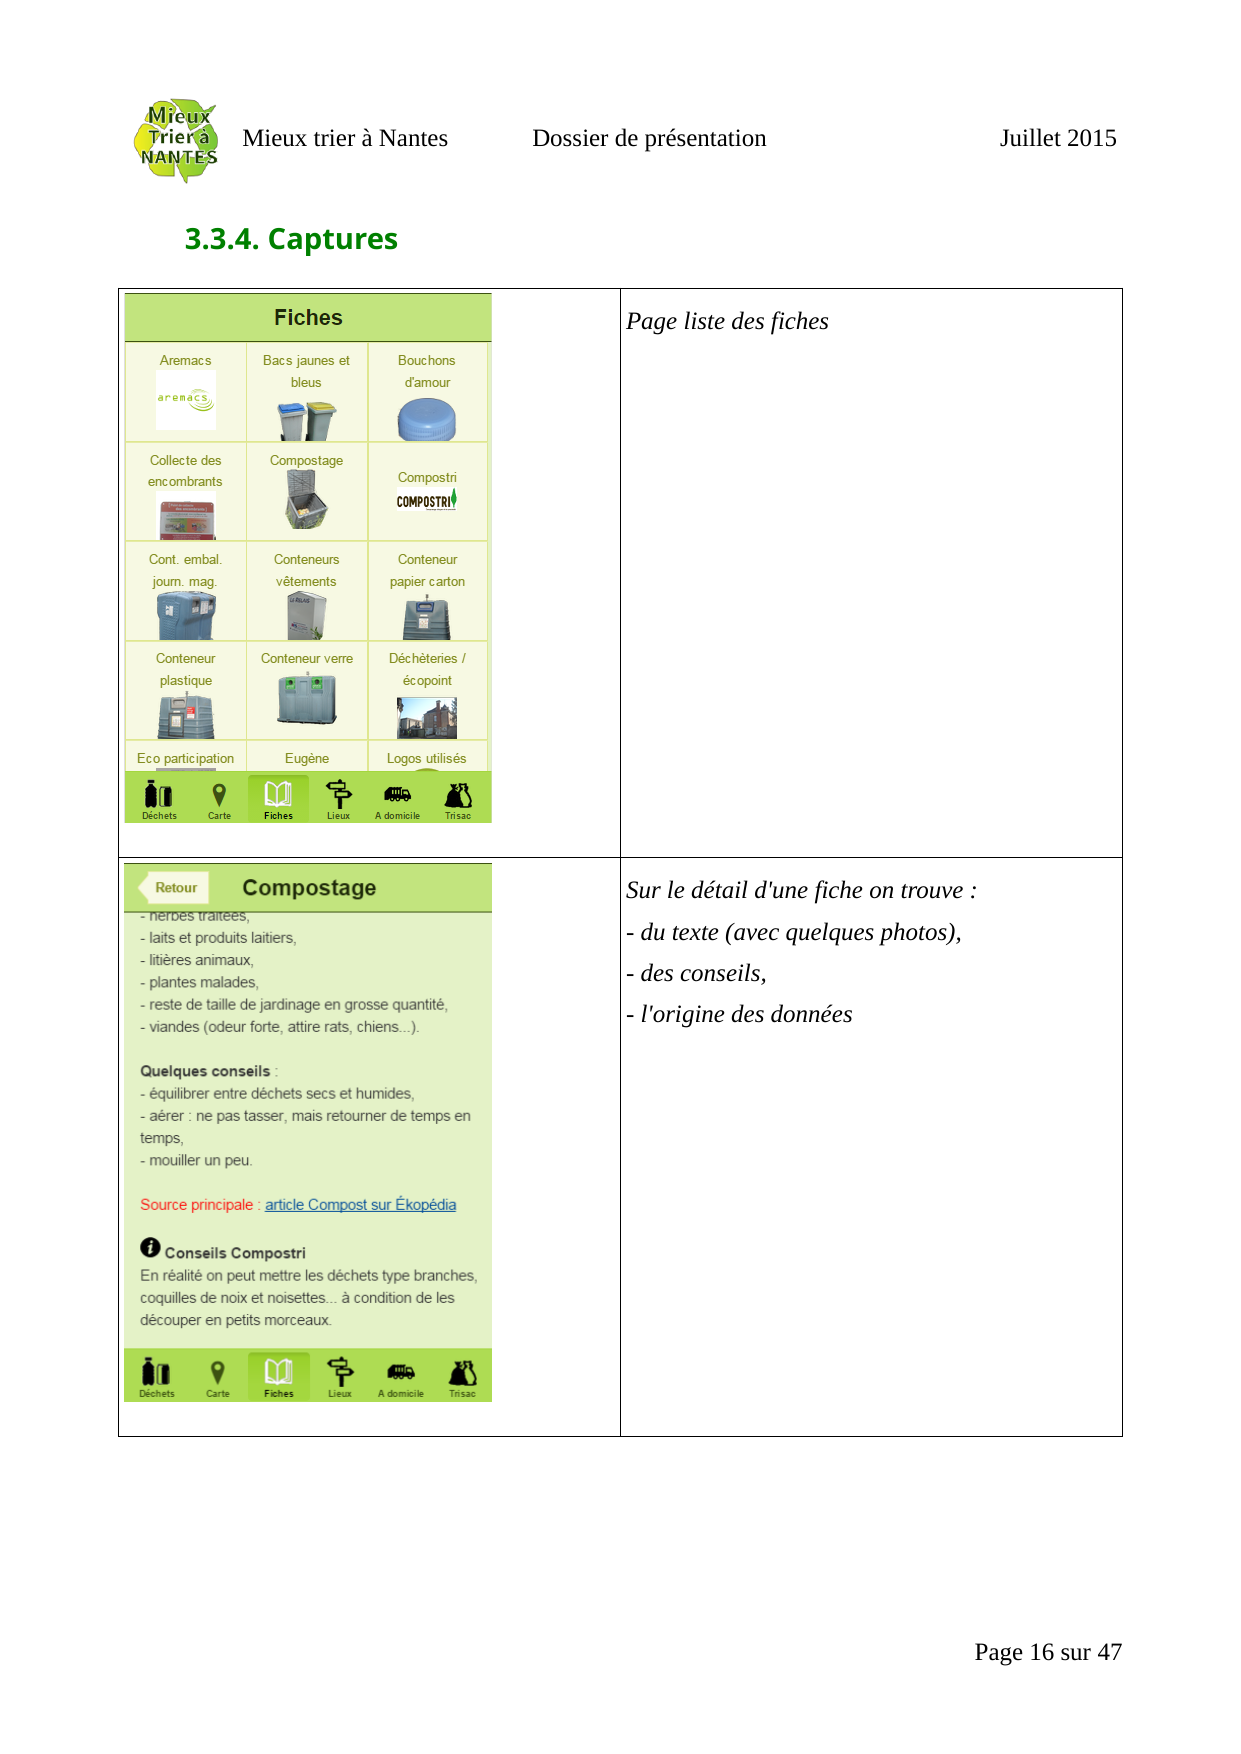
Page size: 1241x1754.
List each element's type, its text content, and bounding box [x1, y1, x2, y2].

picture [124, 863, 492, 1402]
table_header Page liste des fiches [621, 289, 1122, 857]
picture [131, 95, 221, 185]
table_cell [119, 858, 620, 1436]
picture [124, 293, 492, 823]
subtitle Captures [148, 218, 1122, 258]
table_cell Sur le détail d'une fiche on trouve : - du texte (avec quelques photos), - des conseils, - l'origine des données [621, 858, 1122, 1436]
table_header [119, 289, 620, 857]
